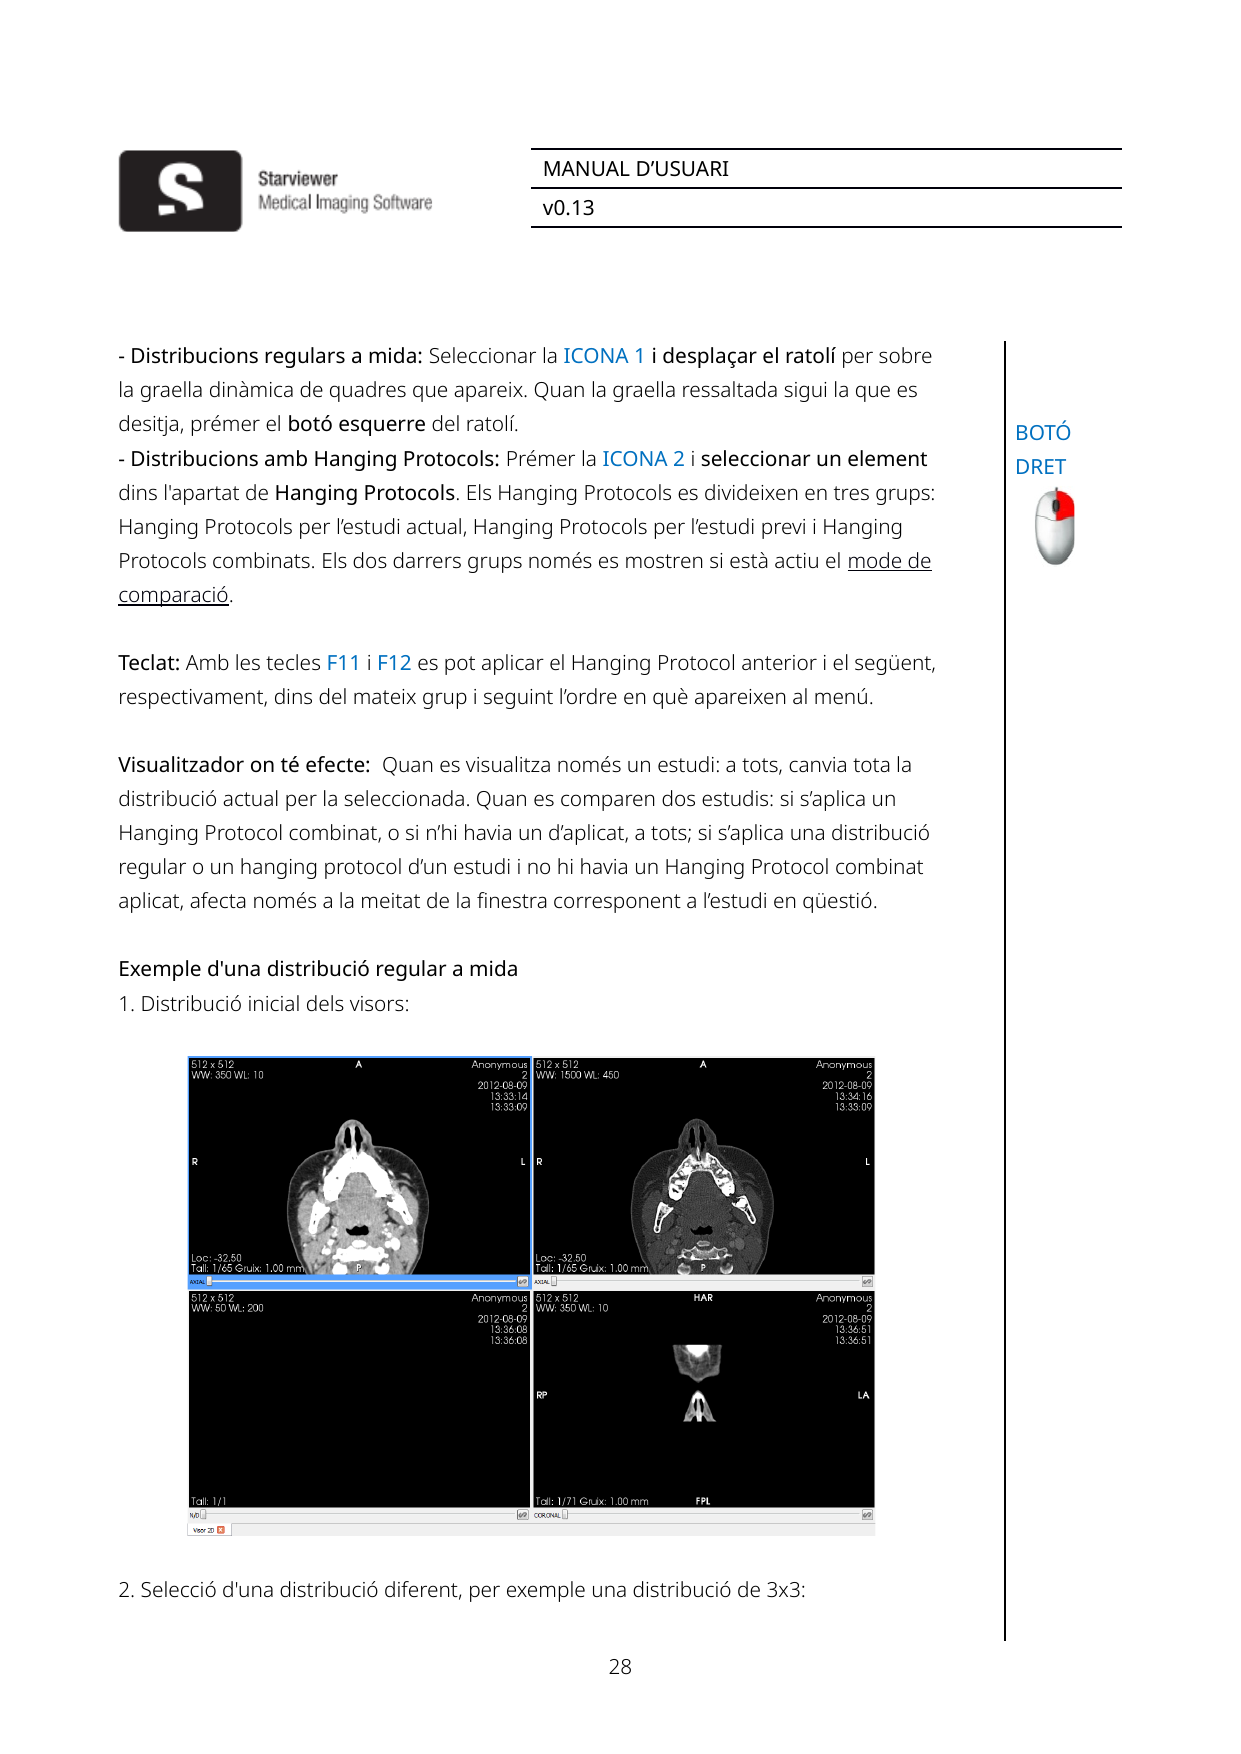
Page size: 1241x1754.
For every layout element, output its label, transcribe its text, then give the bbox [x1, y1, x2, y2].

picture [187, 1056, 876, 1536]
picture [1046, 486, 1078, 567]
text 2. Selecció d'una distribució diferent, per exemple una distribució de 3x3: [118, 1575, 1004, 1604]
text Botó DREt [1015, 418, 1113, 481]
text - Distribucions regulars a mida: Seleccionar la ICONA 1 i desplaçar el ratolí per sobre la graella dinàmica de quadres que apareix. Quan la graella ressaltada sigui la que es desitja, prémer el botó esquerre del ratolí. [118, 341, 1004, 438]
text 1. Distribució inicial dels visors: [118, 989, 1004, 1017]
text Teclat: Amb les tecles F11 i F12 es pot aplicar el Hanging Protocol anterior i el següent, respectivament, dins del mateix grup i seguint l’ordre en què apareixen al menú. [118, 648, 1004, 711]
text - Distribucions amb Hanging Protocols: Prémer la ICONA 2 i seleccionar un element dins l'apartat de Hanging Protocols. Els Hanging Protocols es divideixen en tres grups: Hanging Protocols per l’estudi actual, Hanging Protocols per l’estudi previ i Hanging Protocols combinats. Els dos darrers grups només es mostren si està actiu el mode de comparació. [118, 444, 1004, 608]
text Visualitzador on té efecte: Quan es visualitza només un estudi: a tots, canvia tota la distribució actual per la seleccionada. Quan es comparen dos estudis: si s’aplica un Hanging Protocol combinat, o si n’hi havia un d’aplicat, a tots; si s’aplica una distribució regular o un hanging protocol d’un estudi i no hi havia un Hanging Protocol combinat aplicat, afecta només a la meitat de la finestra corresponent a l’estudi en qüestió. [118, 750, 1004, 915]
text Exemple d'una distribució regular a mida [118, 954, 1004, 983]
